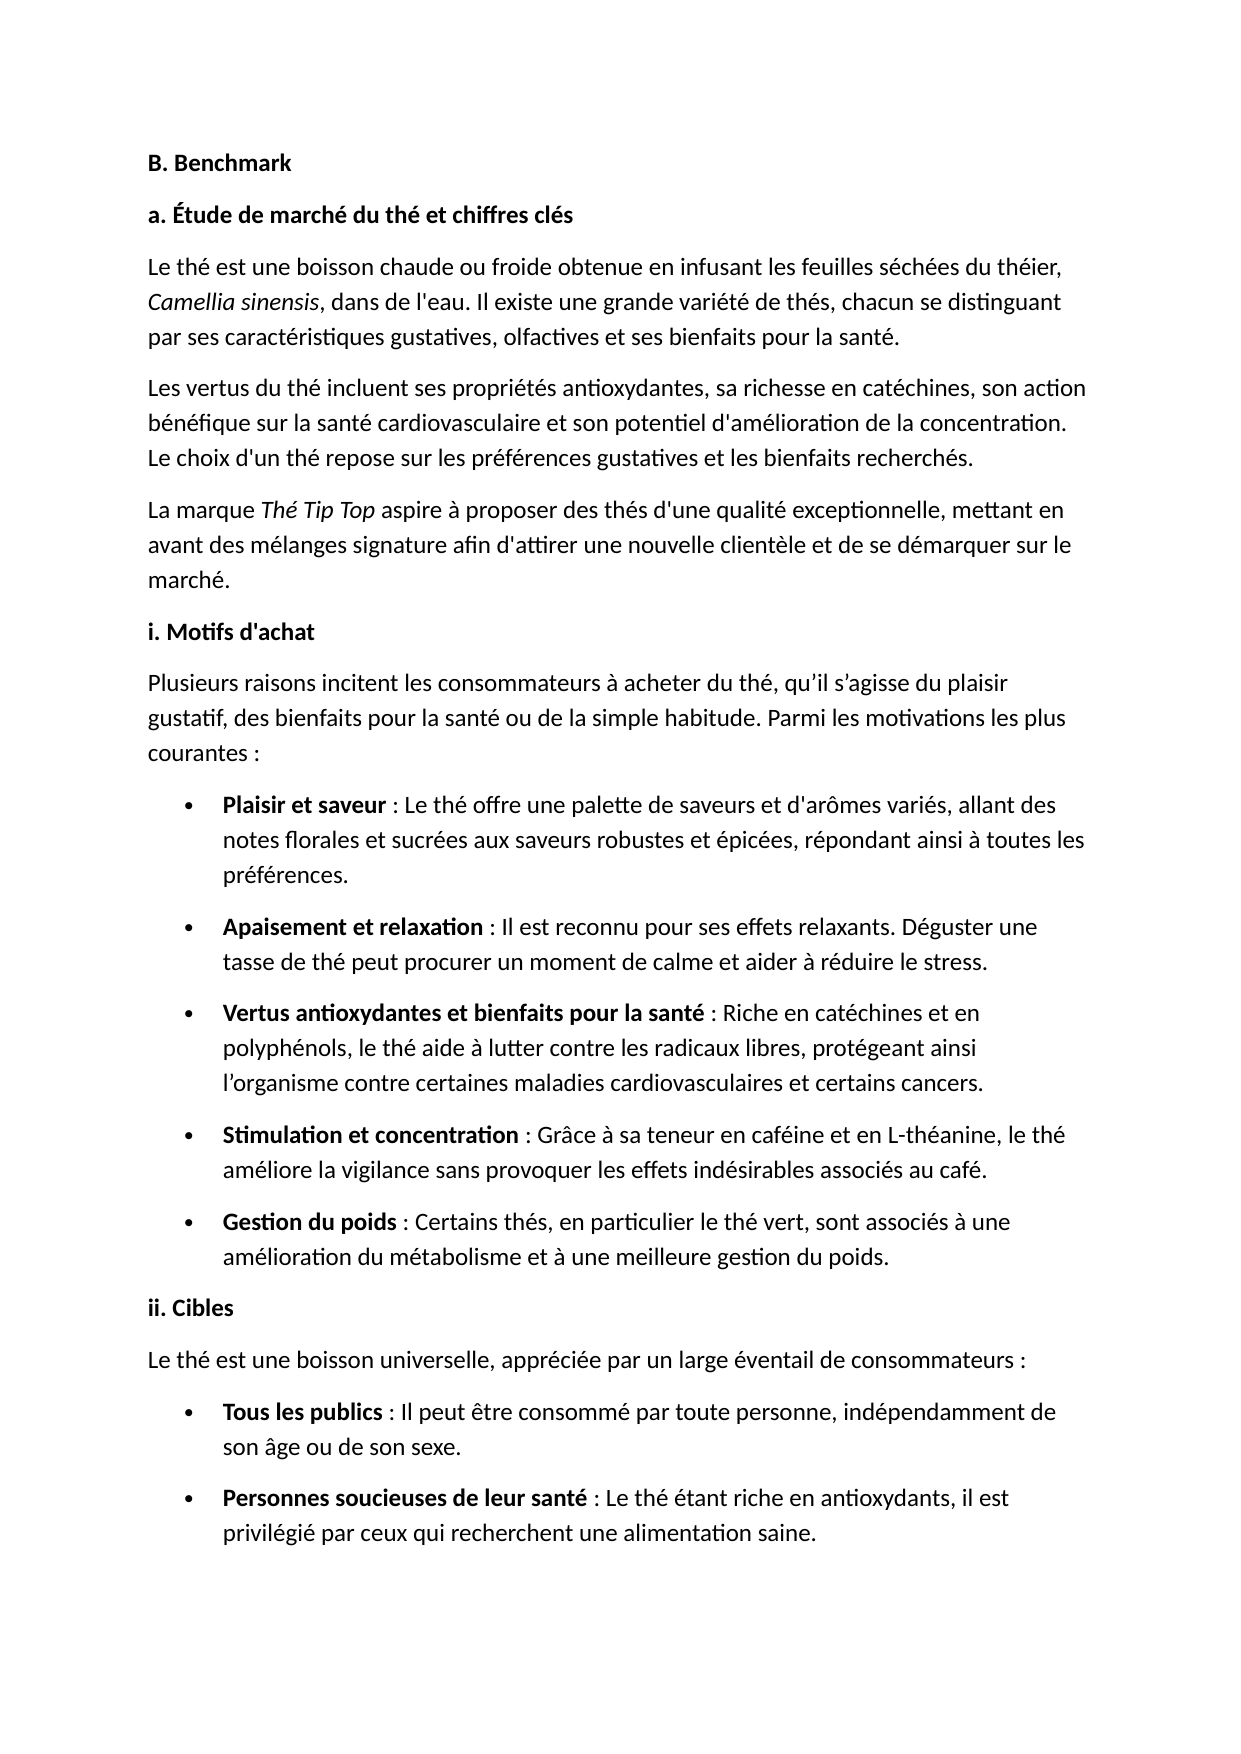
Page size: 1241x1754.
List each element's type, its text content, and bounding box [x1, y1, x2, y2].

list Apaisement et relaxation : Il est reconnu pour ses effets relaxants. Déguster une tasse de thé peut procurer un moment de calme et aider à réduire le stress. [185, 911, 1093, 976]
text Le thé est une boisson chaude ou froide obtenue en infusant les feuilles séchées du théier, Camellia sinensis, dans de l'eau. Il existe une grande variété de thés, chacun se distinguant par ses caractéristiques gustatives, olfactives et ses bienfaits pour la santé. [148, 251, 1093, 351]
list Vertus antioxydantes et bienfaits pour la santé : Riche en catéchines et en polyphénols, le thé aide à lutter contre les radicaux libres, protégeant ainsi l’organisme contre certaines maladies cardiovasculaires et certains cancers. [185, 998, 1093, 1098]
list Plaisir et saveur : Le thé offre une palette de saveurs et d'arômes variés, allant des notes florales et sucrées aux saveurs robustes et épicées, répondant ainsi à toutes les préférences. [185, 789, 1093, 890]
text ii. Cibles [148, 1293, 1093, 1323]
text Plusieurs raisons incitent les consommateurs à acheter du thé, qu’il s’agisse du plaisir gustatif, des bienfaits pour la santé ou de la simple habitude. Parmi les motivations les plus courantes : [148, 668, 1093, 768]
text La marque Thé Tip Top aspire à proposer des thés d'une qualité exceptionnelle, mettant en avant des mélanges signature afin d'attirer une nouvelle clientèle et de se démarquer sur le marché. [148, 494, 1093, 595]
text a. Étude de marché du thé et chiffres clés [148, 199, 1093, 230]
list Tous les publics : Il peut être consommé par toute personne, indépendamment de son âge ou de son sexe. [185, 1396, 1093, 1461]
list Personnes soucieuses de leur santé : Le thé étant riche en antioxydants, il est privilégié par ceux qui recherchent une alimentation saine. [185, 1483, 1093, 1548]
text B. Benchmark [148, 148, 1093, 178]
text Le thé est une boisson universelle, appréciée par un large éventail de consommateurs : [148, 1344, 1093, 1375]
text Les vertus du thé incluent ses propriétés antioxydantes, sa richesse en catéchines, son action bénéfique sur la santé cardiovasculaire et son potentiel d'amélioration de la concentration. Le choix d'un thé repose sur les préférences gustatives et les bienfaits recherchés. [148, 373, 1093, 473]
list Stimulation et concentration : Grâce à sa teneur en caféine et en L-théanine, le thé améliore la vigilance sans provoquer les effets indésirables associés au café. [185, 1119, 1093, 1185]
text i. Motifs d'achat [148, 616, 1093, 646]
list Gestion du poids : Certains thés, en particulier le thé vert, sont associés à une amélioration du métabolisme et à une meilleure gestion du poids. [185, 1206, 1093, 1271]
